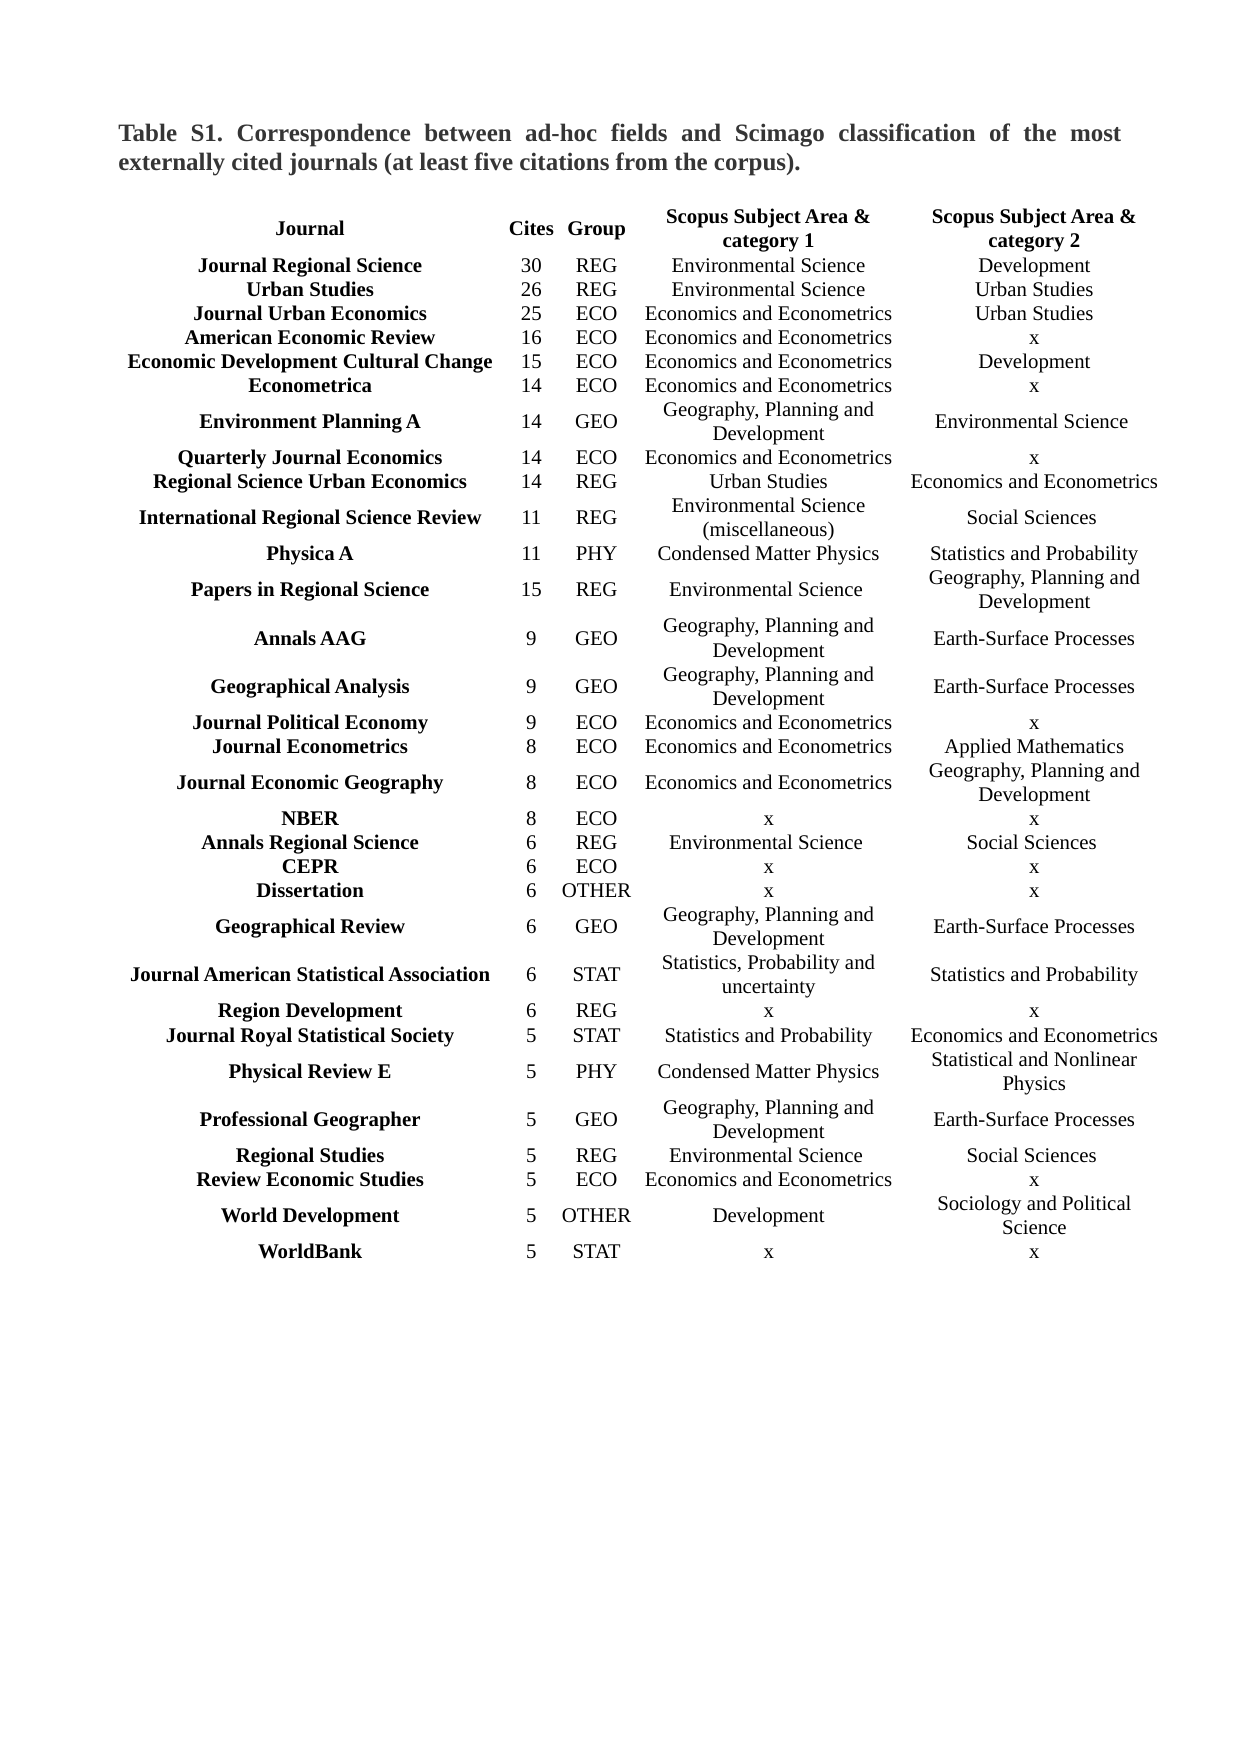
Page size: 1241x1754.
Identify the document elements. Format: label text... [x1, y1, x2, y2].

table_cell Urban Studies [904, 301, 1164, 325]
table_cell x [904, 445, 1164, 469]
table_cell Physica A [118, 541, 502, 565]
table_cell Economics and Econometrics [633, 710, 904, 734]
table_cell Journal Political Economy [118, 710, 502, 734]
table_cell REG [560, 469, 632, 493]
table_cell NBER [118, 806, 502, 830]
table_cell Environmental Science [904, 397, 1164, 445]
table_cell Sociology and Political Science [904, 1191, 1164, 1239]
table_cell Statistical and Nonlinear Physics [904, 1047, 1164, 1095]
table_cell x [904, 999, 1164, 1022]
table_cell x [633, 999, 904, 1022]
table_cell 9 [502, 710, 560, 734]
table_cell Papers in Regional Science [118, 565, 502, 613]
table_cell Geography, Planning and Development [633, 614, 904, 662]
table_cell OTHER [560, 878, 632, 902]
table_cell x [633, 806, 904, 830]
table_cell 5 [502, 1047, 560, 1095]
table_cell x [904, 806, 1164, 830]
text Table S1. Correspondence between ad-hoc fields and Scimago classification of the most externally cited journals (at least five citations from the corpus). [118, 118, 1122, 176]
table_cell Geographical Review [118, 902, 502, 950]
table_cell Geography, Planning and Development [904, 565, 1164, 613]
table_cell x [633, 878, 904, 902]
table_cell Economics and Econometrics [633, 445, 904, 469]
table_cell Geographical Analysis [118, 662, 502, 710]
table_cell Economics and Econometrics [633, 325, 904, 349]
table_cell Professional Geographer [118, 1095, 502, 1143]
table_cell 9 [502, 614, 560, 662]
table_cell 11 [502, 541, 560, 565]
table_cell Statistics, Probability and uncertainty [633, 950, 904, 998]
table_cell ECO [560, 349, 632, 373]
table_cell 16 [502, 325, 560, 349]
table_cell Journal Royal Statistical Society [118, 1023, 502, 1047]
table_cell 14 [502, 373, 560, 397]
table_cell World Development [118, 1191, 502, 1239]
table_cell REG [560, 999, 632, 1022]
table_cell Journal American Statistical Association [118, 950, 502, 998]
table_cell 15 [502, 349, 560, 373]
table_cell ECO [560, 710, 632, 734]
table_cell Dissertation [118, 878, 502, 902]
table_cell Earth-Surface Processes [904, 662, 1164, 710]
table_cell Economics and Econometrics [633, 301, 904, 325]
table_cell Geography, Planning and Development [633, 902, 904, 950]
table_cell 5 [502, 1095, 560, 1143]
table_cell WorldBank [118, 1239, 502, 1263]
table_cell 9 [502, 662, 560, 710]
table_cell ECO [560, 445, 632, 469]
table_cell 5 [502, 1239, 560, 1263]
table_cell Applied Mathematics [904, 734, 1164, 758]
table_cell American Economic Review [118, 325, 502, 349]
table_cell Statistics and Probability [904, 950, 1164, 998]
table_cell International Regional Science Review [118, 493, 502, 541]
table_cell x [633, 1239, 904, 1263]
table_cell Development [904, 253, 1164, 277]
table_cell Regional Studies [118, 1143, 502, 1167]
table_cell Economics and Econometrics [633, 1167, 904, 1191]
table_cell ECO [560, 301, 632, 325]
table_cell GEO [560, 902, 632, 950]
table_cell Environmental Science [633, 1143, 904, 1167]
table_cell 26 [502, 277, 560, 301]
table_cell Condensed Matter Physics [633, 1047, 904, 1095]
table_cell REG [560, 1143, 632, 1167]
table_header Journal [118, 204, 502, 252]
table_cell ECO [560, 325, 632, 349]
table_cell 14 [502, 397, 560, 445]
table_cell Urban Studies [118, 277, 502, 301]
table_cell 6 [502, 950, 560, 998]
table_cell Urban Studies [633, 469, 904, 493]
table_cell REG [560, 253, 632, 277]
table_cell Environmental Science (miscellaneous) [633, 493, 904, 541]
table_cell 5 [502, 1143, 560, 1167]
table_cell 5 [502, 1023, 560, 1047]
table_cell 8 [502, 734, 560, 758]
table_header Cites [502, 204, 560, 252]
table_cell ECO [560, 373, 632, 397]
table_cell Social Sciences [904, 493, 1164, 541]
table_cell Econometrica [118, 373, 502, 397]
table_cell 6 [502, 830, 560, 854]
table_cell Quarterly Journal Economics [118, 445, 502, 469]
table_cell STAT [560, 1023, 632, 1047]
table_cell Development [633, 1191, 904, 1239]
table_cell Urban Studies [904, 277, 1164, 301]
table_cell x [633, 854, 904, 878]
table_cell Social Sciences [904, 1143, 1164, 1167]
table_cell Journal Regional Science [118, 253, 502, 277]
table_cell GEO [560, 614, 632, 662]
table_cell 15 [502, 565, 560, 613]
table_cell REG [560, 830, 632, 854]
table_cell Economics and Econometrics [633, 758, 904, 806]
table_cell Geography, Planning and Development [633, 662, 904, 710]
table_cell REG [560, 277, 632, 301]
table_cell Economics and Econometrics [633, 734, 904, 758]
table_cell Economic Development Cultural Change [118, 349, 502, 373]
table_cell 14 [502, 445, 560, 469]
table_cell ECO [560, 758, 632, 806]
table_cell PHY [560, 1047, 632, 1095]
table_cell Journal Econometrics [118, 734, 502, 758]
table_cell Economics and Econometrics [633, 349, 904, 373]
table_cell Geography, Planning and Development [633, 1095, 904, 1143]
table_cell Region Development [118, 999, 502, 1022]
table_cell REG [560, 493, 632, 541]
table_cell ECO [560, 854, 632, 878]
table_header Scopus Subject Area & category 1 [633, 204, 904, 252]
table_cell Earth-Surface Processes [904, 1095, 1164, 1143]
table_cell Earth-Surface Processes [904, 902, 1164, 950]
table_cell 5 [502, 1167, 560, 1191]
table_cell Statistics and Probability [904, 541, 1164, 565]
table_cell Review Economic Studies [118, 1167, 502, 1191]
table_cell Geography, Planning and Development [633, 397, 904, 445]
table_cell STAT [560, 1239, 632, 1263]
table_cell 6 [502, 878, 560, 902]
table_cell Annals Regional Science [118, 830, 502, 854]
table_cell 8 [502, 758, 560, 806]
table_cell Environmental Science [633, 277, 904, 301]
table_cell 5 [502, 1191, 560, 1239]
table_cell Development [904, 349, 1164, 373]
table_cell 6 [502, 854, 560, 878]
table_header Group [560, 204, 632, 252]
table_cell GEO [560, 397, 632, 445]
table_cell Journal Economic Geography [118, 758, 502, 806]
table_cell Environmental Science [633, 830, 904, 854]
table_cell Geography, Planning and Development [904, 758, 1164, 806]
table_cell Environment Planning A [118, 397, 502, 445]
table_cell GEO [560, 1095, 632, 1143]
table_cell 14 [502, 469, 560, 493]
table_cell 6 [502, 902, 560, 950]
table_cell ECO [560, 806, 632, 830]
table_cell x [904, 878, 1164, 902]
table_cell x [904, 854, 1164, 878]
table_cell x [904, 325, 1164, 349]
table_cell GEO [560, 662, 632, 710]
table_cell x [904, 1167, 1164, 1191]
table_cell STAT [560, 950, 632, 998]
table_cell Social Sciences [904, 830, 1164, 854]
table_cell Annals AAG [118, 614, 502, 662]
table_cell 8 [502, 806, 560, 830]
table_cell 6 [502, 999, 560, 1022]
table_cell ECO [560, 1167, 632, 1191]
table_cell ECO [560, 734, 632, 758]
table_cell OTHER [560, 1191, 632, 1239]
table_cell Economics and Econometrics [633, 373, 904, 397]
table_header Scopus Subject Area & category 2 [904, 204, 1164, 252]
table_cell Regional Science Urban Economics [118, 469, 502, 493]
table_cell Journal Urban Economics [118, 301, 502, 325]
table_cell Physical Review E [118, 1047, 502, 1095]
table_cell Economics and Econometrics [904, 1023, 1164, 1047]
table_cell 30 [502, 253, 560, 277]
table_cell Economics and Econometrics [904, 469, 1164, 493]
table_cell 11 [502, 493, 560, 541]
table_cell 25 [502, 301, 560, 325]
table_cell Environmental Science [633, 565, 904, 613]
table_cell REG [560, 565, 632, 613]
table_cell x [904, 710, 1164, 734]
table_cell PHY [560, 541, 632, 565]
table_cell Earth-Surface Processes [904, 614, 1164, 662]
table_cell Statistics and Probability [633, 1023, 904, 1047]
table_cell Condensed Matter Physics [633, 541, 904, 565]
table_cell Environmental Science [633, 253, 904, 277]
table_cell CEPR [118, 854, 502, 878]
table_cell x [904, 1239, 1164, 1263]
table_cell x [904, 373, 1164, 397]
